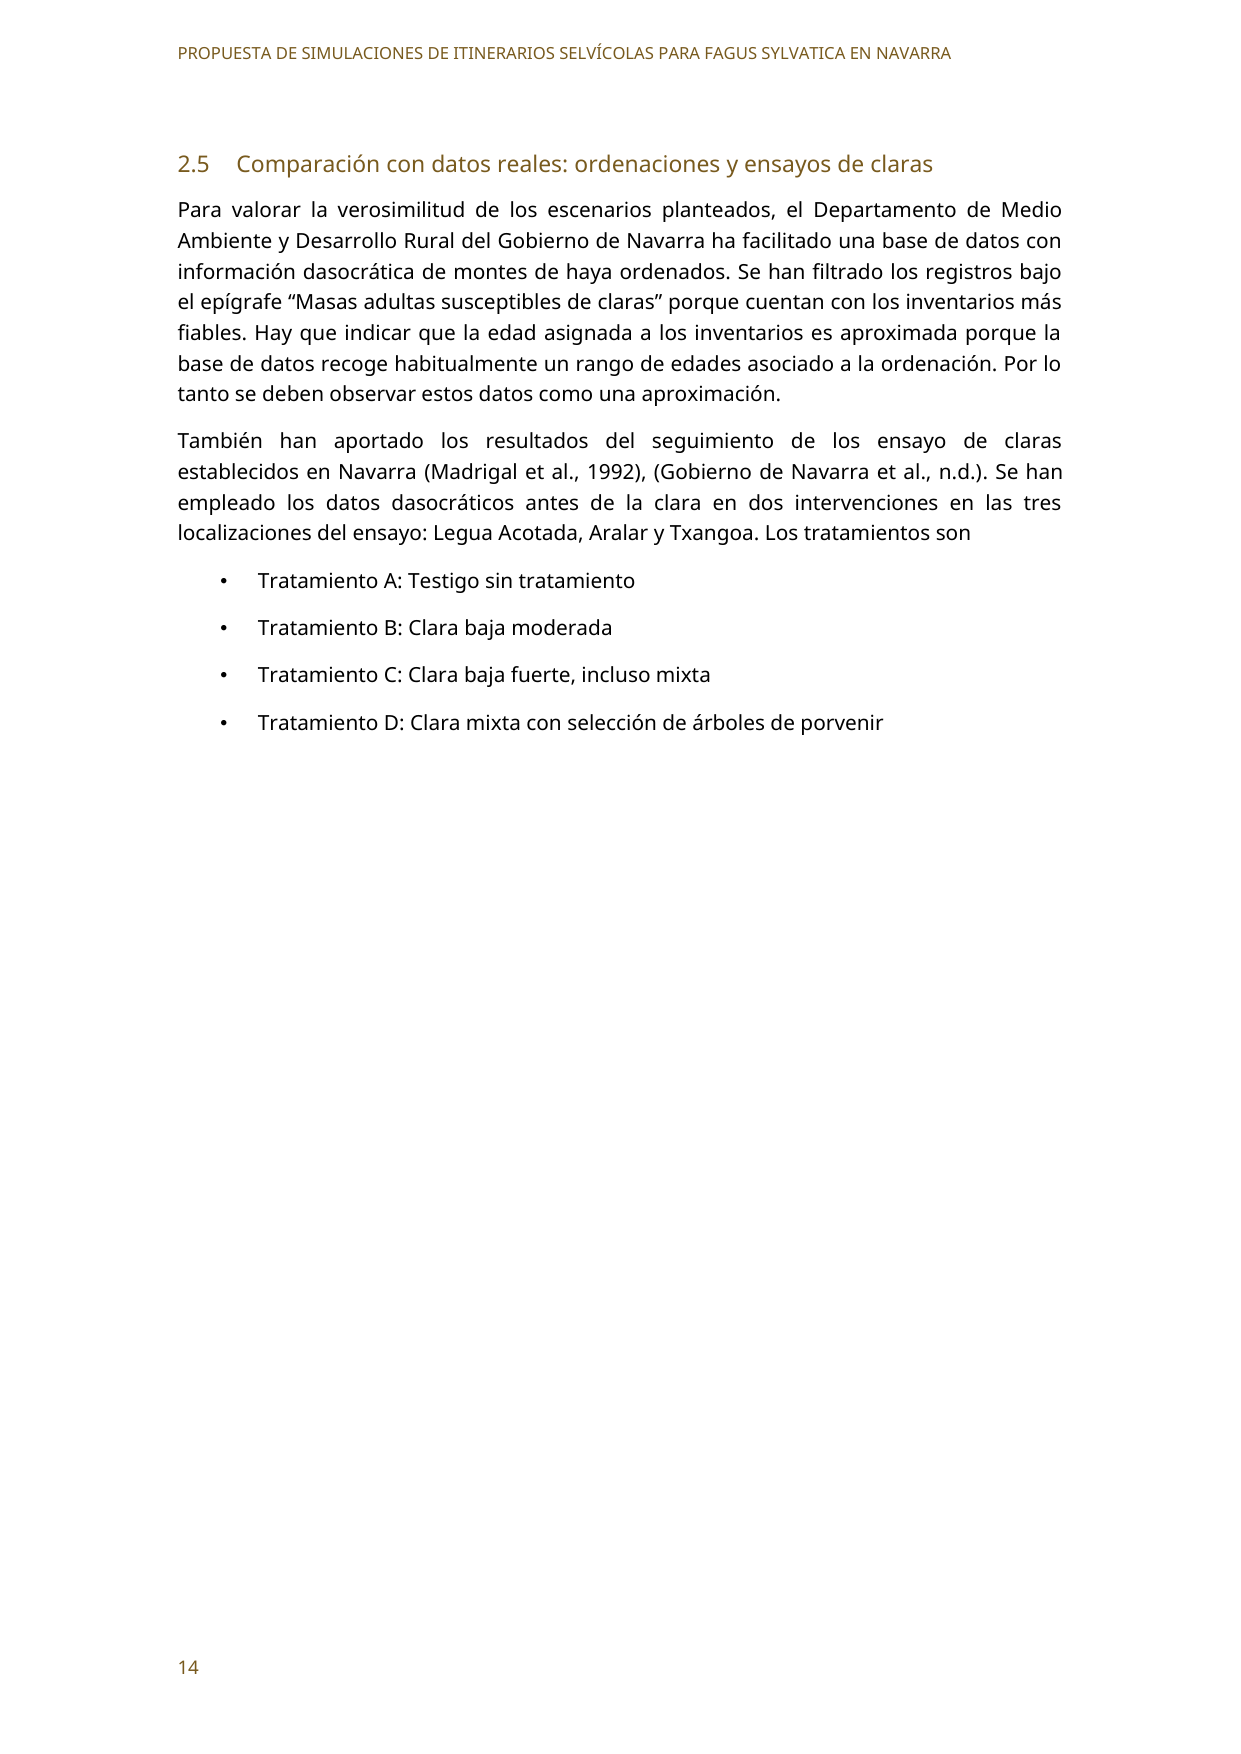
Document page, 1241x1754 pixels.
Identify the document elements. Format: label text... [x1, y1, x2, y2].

text Para valorar la verosimilitud de los escenarios planteados, el Departamento de Medio Ambiente y Desarrollo Rural del Gobierno de Navarra ha facilitado una base de datos con información dasocrática de montes de haya ordenados. Se han filtrado los registros bajo el epígrafe “Masas adultas susceptibles de claras” porque cuentan con los inventarios más fiables. Hay que indicar que la edad asignada a los inventarios es aproximada porque la base de datos recoge habitualmente un rango de edades asociado a la ordenación. Por lo tanto se deben observar estos datos como una aproximación. [177, 196, 1063, 408]
list Tratamiento C: Clara baja fuerte, incluso mixta [220, 660, 1063, 689]
list Tratamiento A: Testigo sin tratamiento [220, 566, 1063, 594]
subtitle Comparación con datos reales: ordenaciones y ensayos de claras [177, 148, 1063, 179]
text También han aportado los resultados del seguimiento de los ensayo de claras establecidos en Navarra (Madrigal et al., 1992), (Gobierno de Navarra et al., n.d.). Se han empleado los datos dasocráticos antes de la clara en dos intervenciones en las tres localizaciones del ensayo: Legua Acotada, Aralar y Txangoa. Los tratamientos son [177, 427, 1063, 547]
list Tratamiento D: Clara mixta con selección de árboles de porvenir [220, 708, 1063, 736]
list Tratamiento B: Clara baja moderada [220, 613, 1063, 641]
